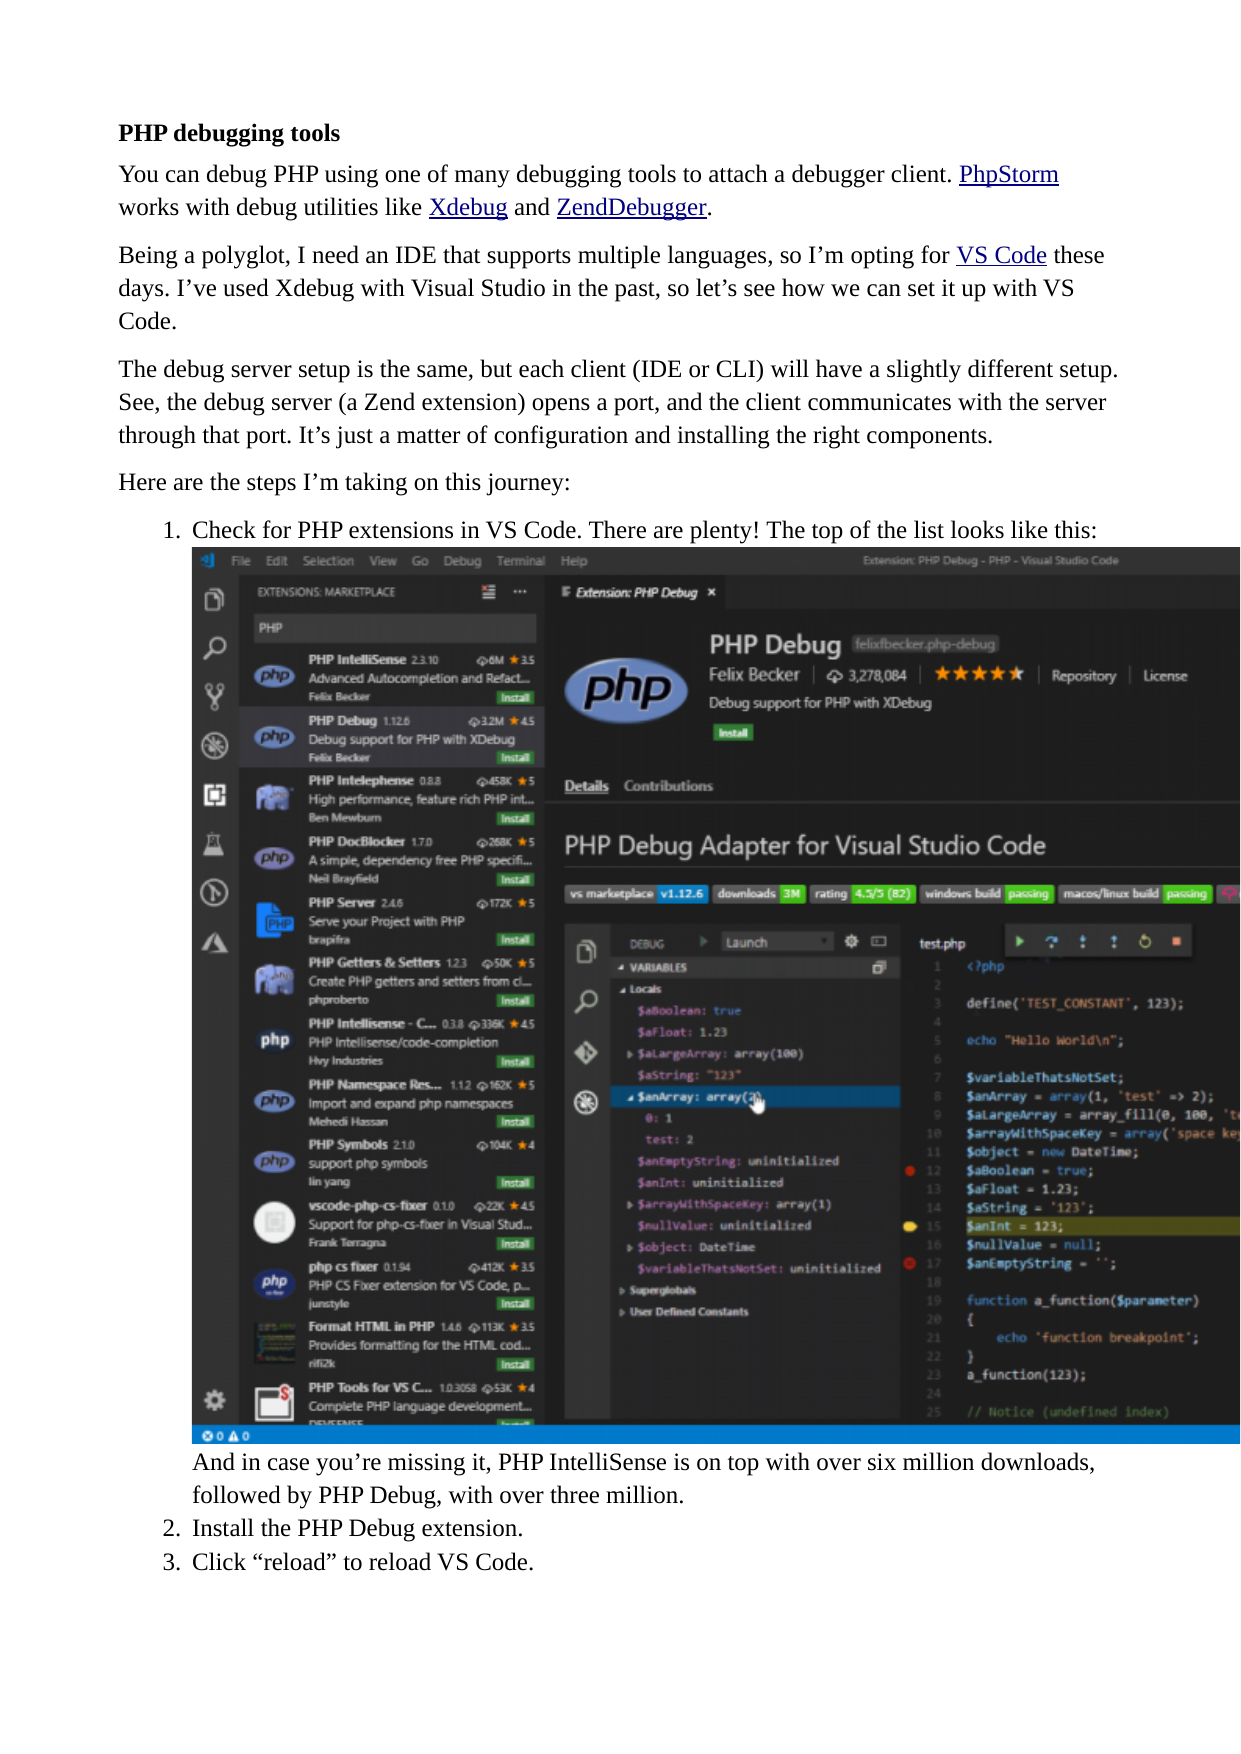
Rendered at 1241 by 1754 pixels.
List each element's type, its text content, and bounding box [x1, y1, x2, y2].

list Install the PHP Debug extension. [162, 1513, 1122, 1542]
subtitle PHP debugging tools [118, 118, 1122, 147]
text The debug server setup is the same, but each client (IDE or CLI) will have a slightly different setup. See, the debug server (a Zend extension) opens a port, and the client communicates with the server through that port. It’s just a matter of configuration and installing the right components. [118, 354, 1122, 448]
list Check for PHP extensions in VS Code. There are plenty! The top of the list looks like this: And in case you’re missing it, PHP IntelliSense is on top with over six million downloads, followed by PHP Debug, with over three million. [162, 515, 1122, 1509]
picture [191, 547, 1241, 1444]
text Being a polyglot, I need an IDE that supports multiple languages, so I’m opting for VS Code these days. I’ve used Xdebug with Visual Studio in the past, so let’s see how we can set it up with VS Code. [118, 240, 1122, 335]
text Here are the steps I’m taking on this journey: [118, 467, 1122, 496]
list Click “reload” to reload VS Code. [162, 1547, 1122, 1575]
text You can debug PHP using one of many debugging tools to attach a debugger client. PhpStorm works with debug utilities like Xdebug and ZendDebugger. [118, 159, 1122, 221]
